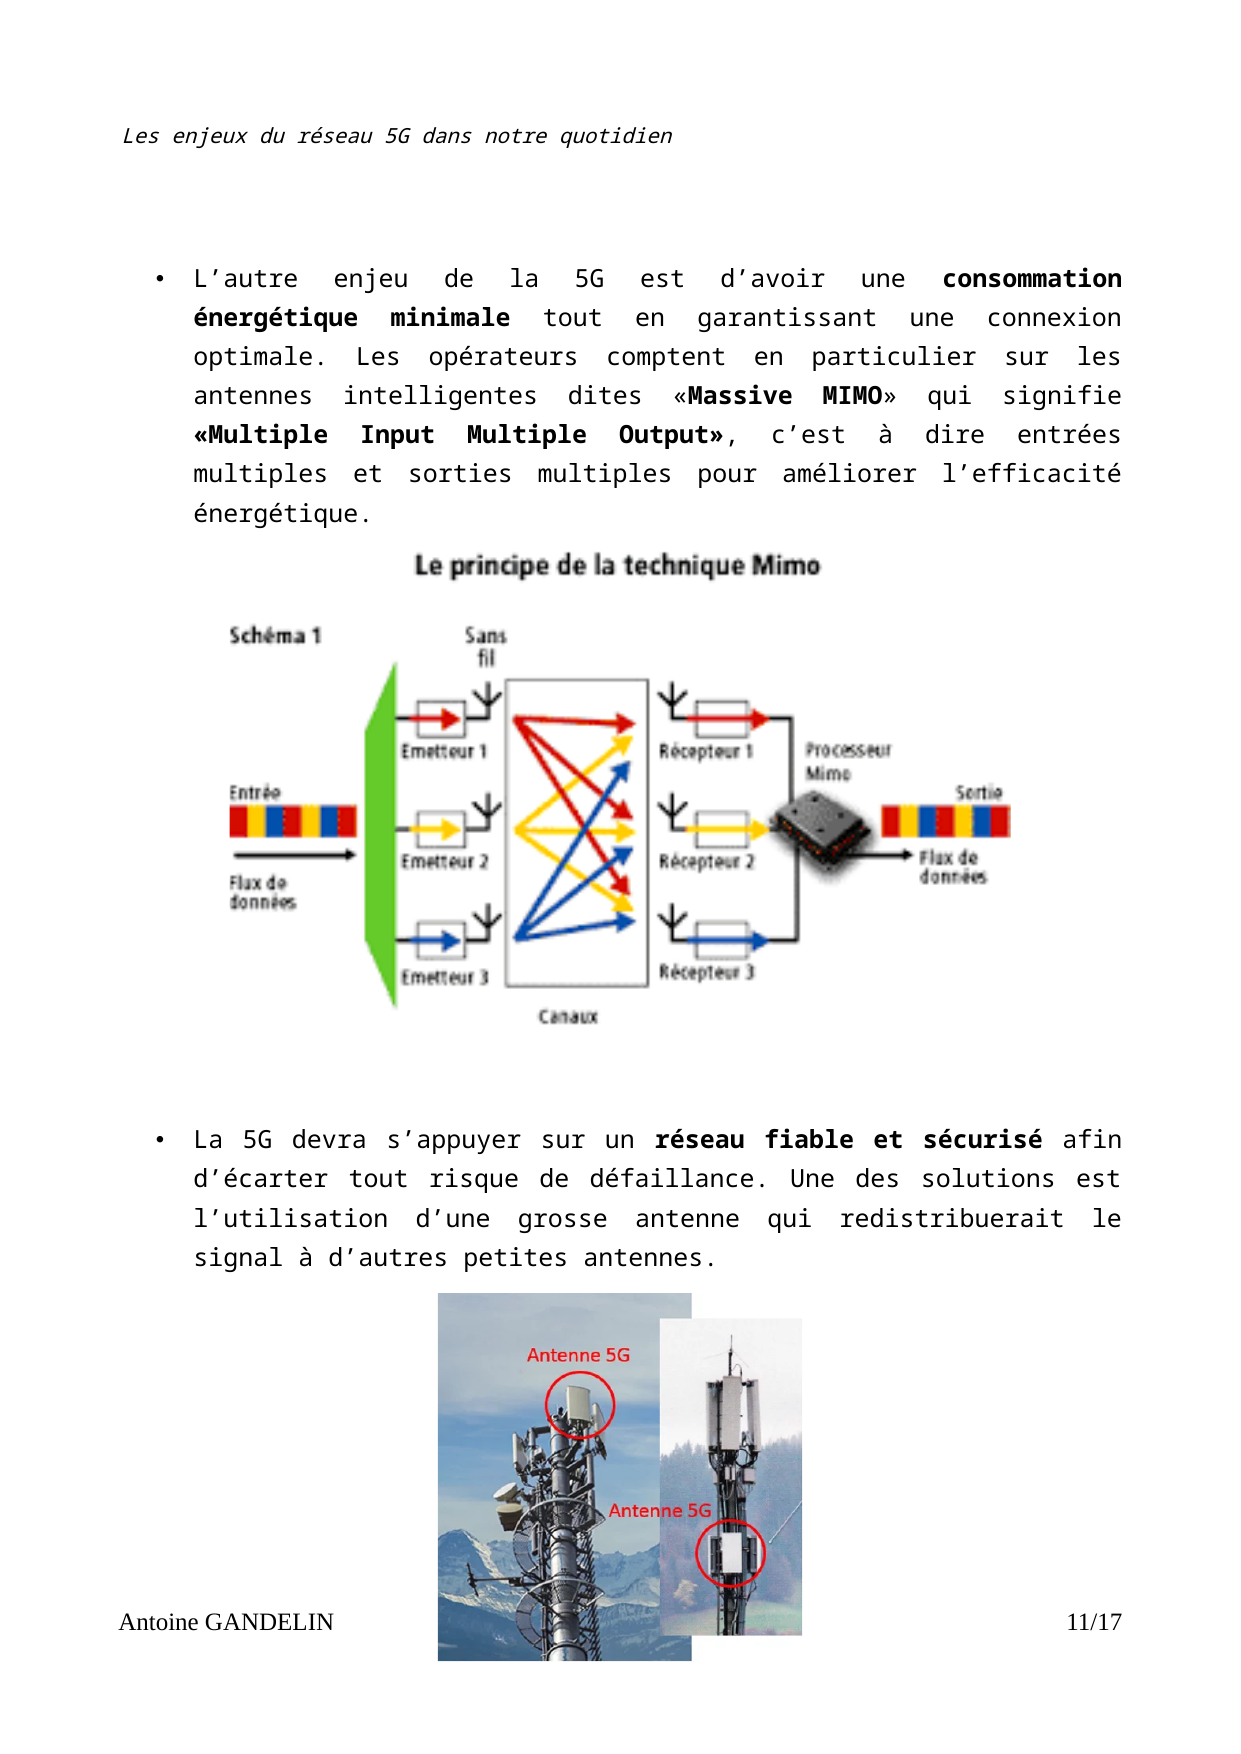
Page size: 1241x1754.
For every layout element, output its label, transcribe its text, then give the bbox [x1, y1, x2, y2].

list L’autre enjeu de la 5G est d’avoir une consommation énergétique minimale tout en garantissant une connexion optimale. Les opérateurs comptent en particulier sur les antennes intelligentes dites «Massive MIMO» qui signifie «Multiple Input Multiple Output», c’est à dire entrées multiples et sorties multiples pour améliorer l’efficacité énergétique. [156, 236, 1122, 529]
list La 5G devra s’appuyer sur un réseau fiable et sécurisé afin d’écarter tout risque de défaillance. Une des solutions est l’utilisation d’une grosse antenne qui redistribuerait le signal à d’autres petites antennes. [156, 1097, 1122, 1273]
picture [229, 548, 1011, 1030]
picture [437, 1293, 803, 1662]
